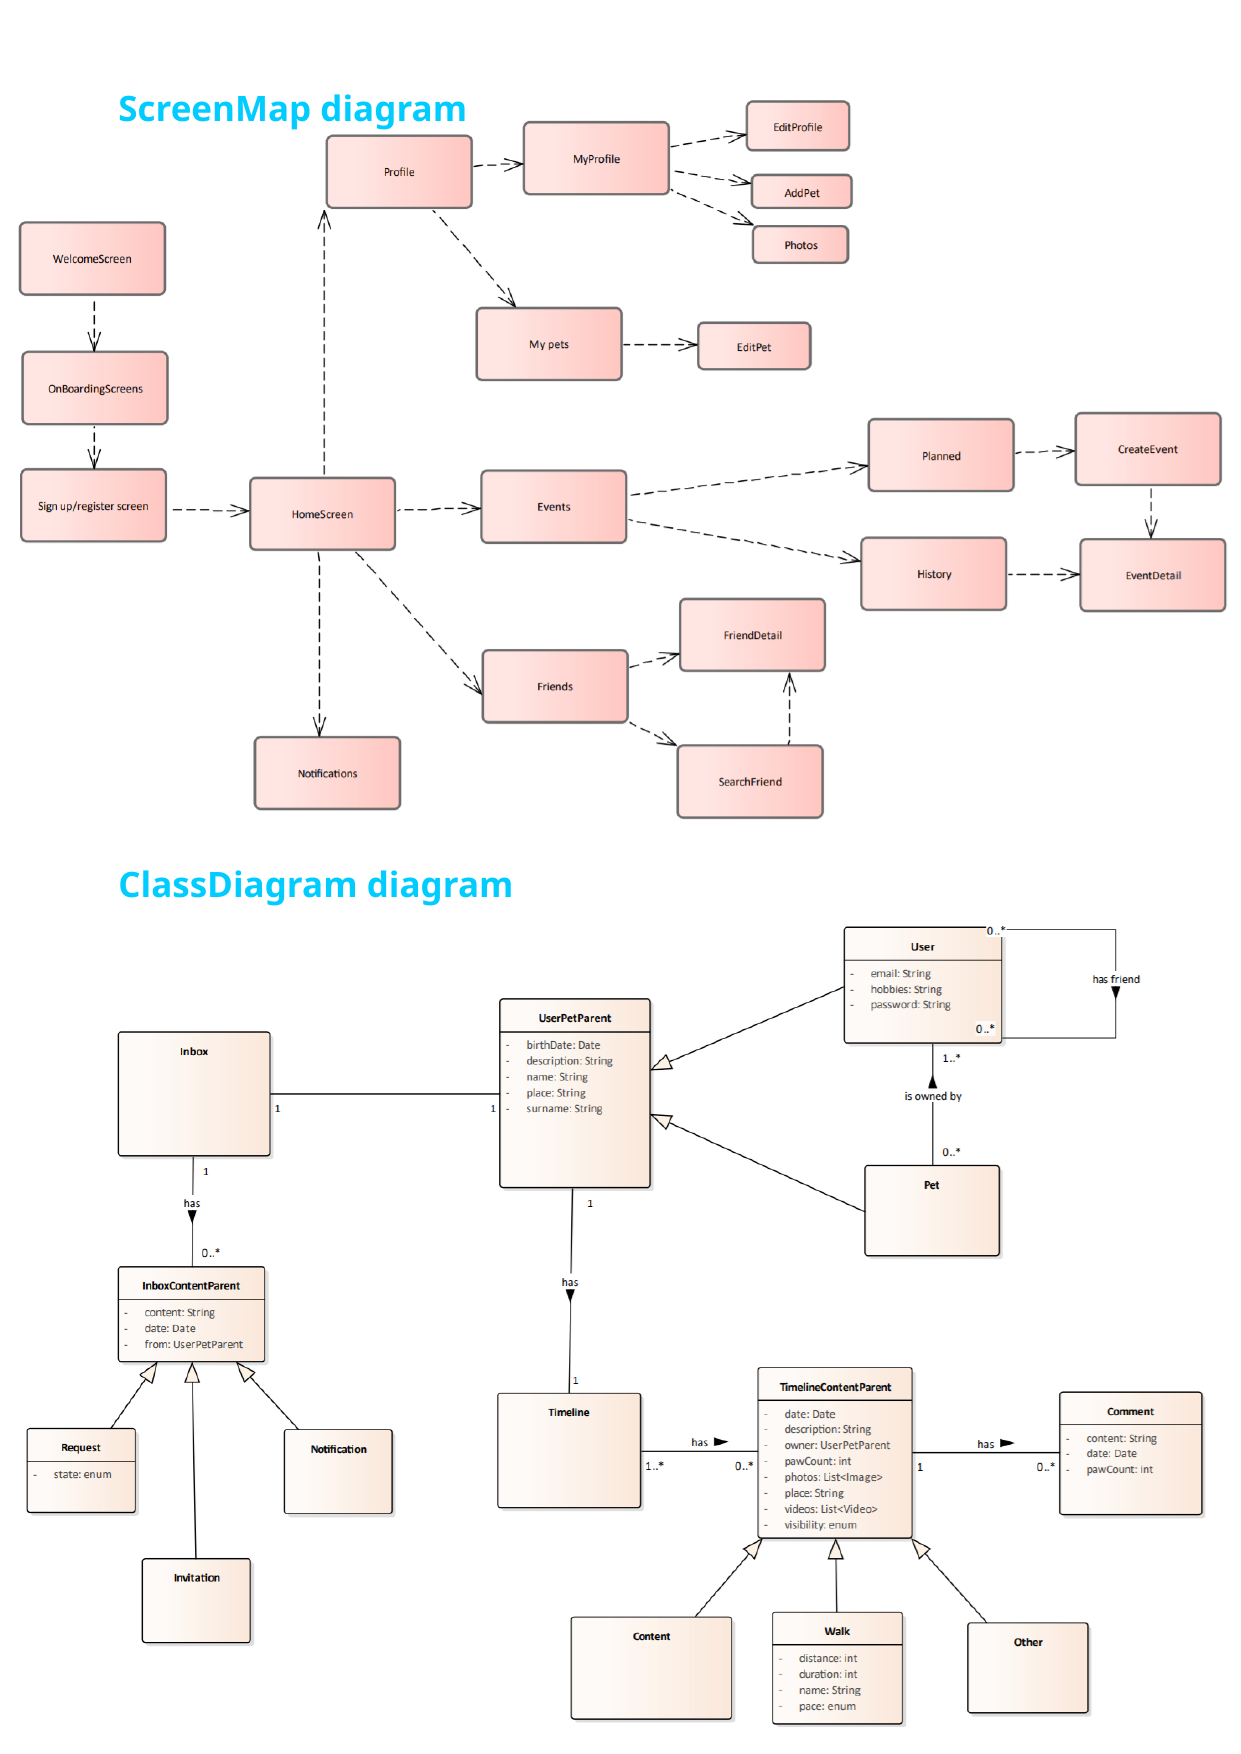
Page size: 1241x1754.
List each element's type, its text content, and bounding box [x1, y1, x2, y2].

subtitle ClassDiagram diagram [118, 859, 1122, 907]
picture [328, 107, 334, 116]
picture [16, 919, 1224, 1727]
picture [12, 96, 1229, 823]
picture [246, 96, 257, 112]
subtitle ScreenMap diagram [118, 84, 1122, 96]
